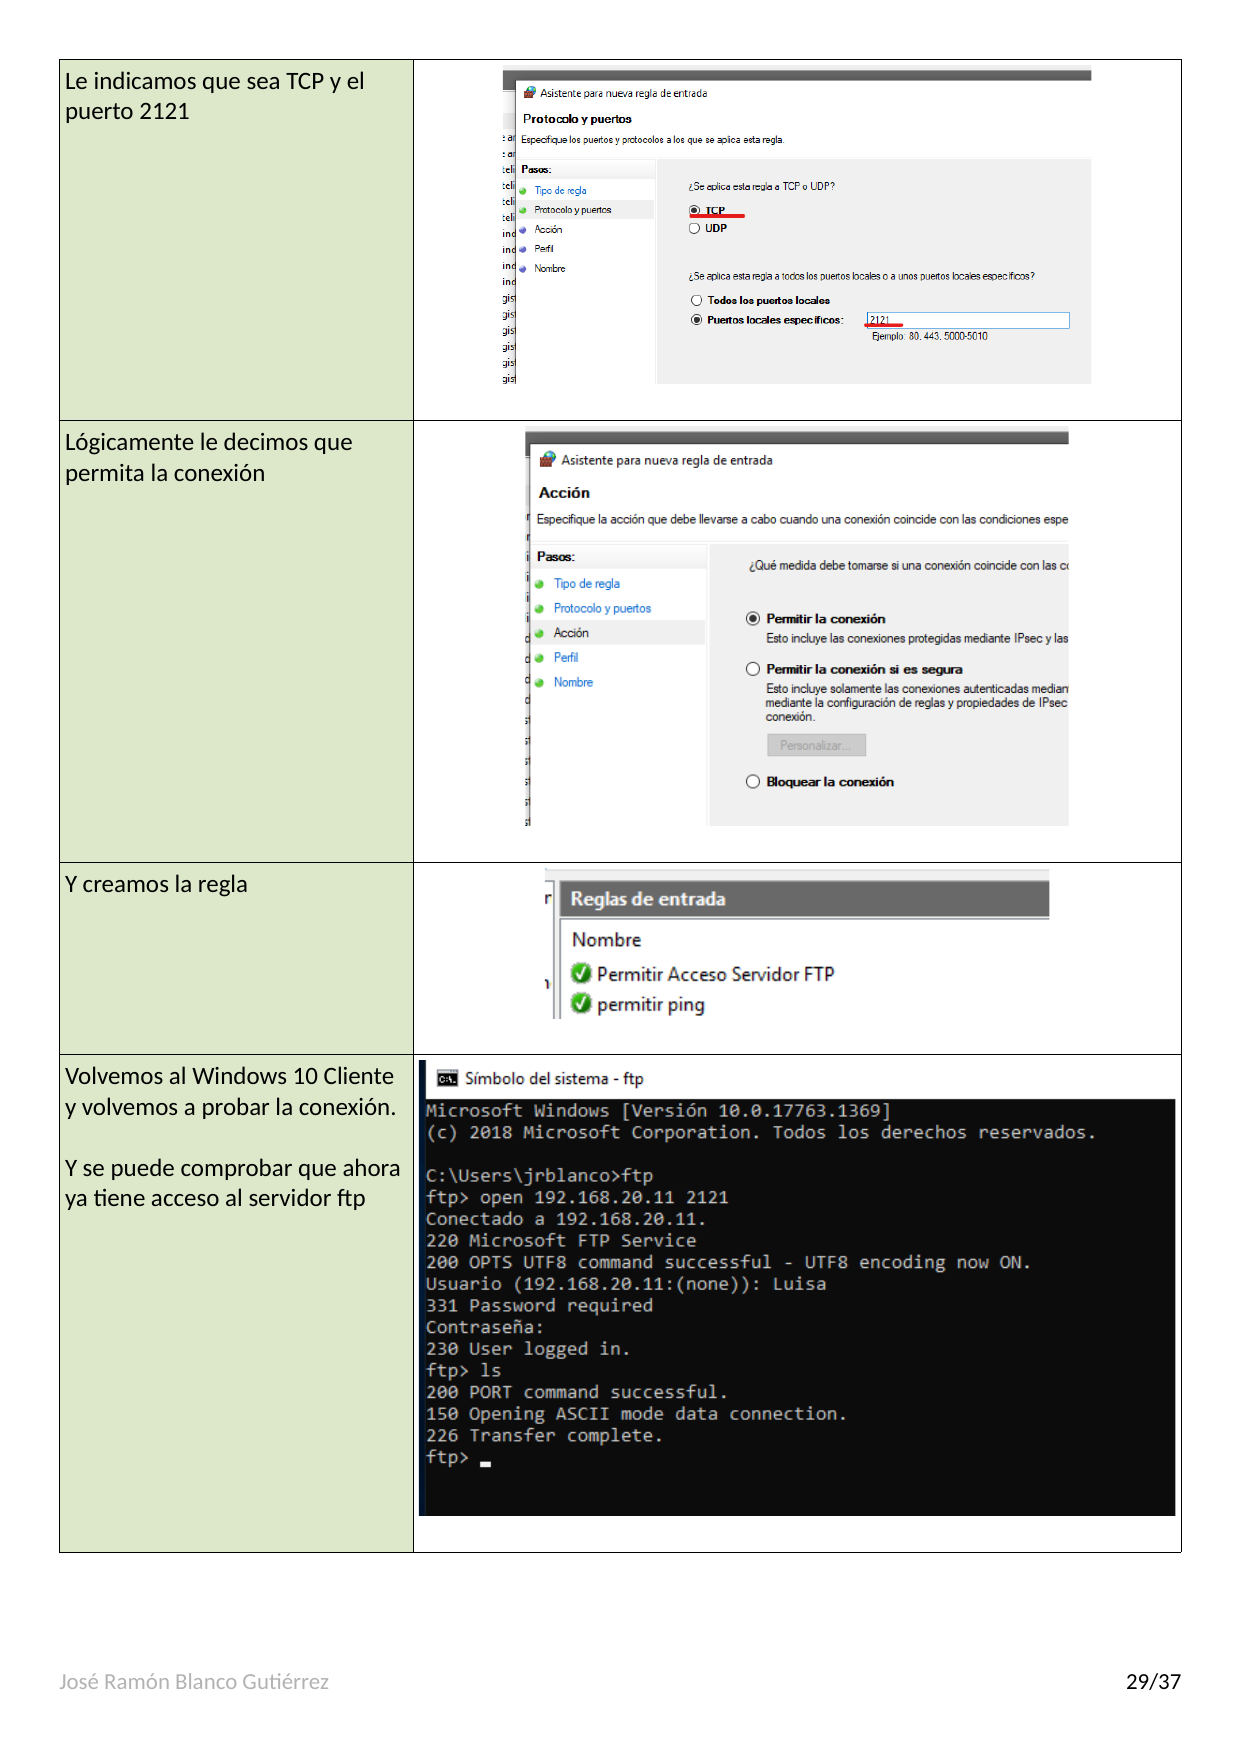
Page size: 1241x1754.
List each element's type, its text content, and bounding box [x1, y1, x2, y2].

table_cell Y creamos la regla [60, 863, 413, 1054]
picture [502, 65, 1092, 384]
table_cell [414, 1055, 1181, 1552]
table_cell Volvemos al Windows 10 Cliente y volvemos a probar la conexión. Y se puede comprobar que ahora ya tiene acceso al servidor ftp [60, 1055, 413, 1552]
table_cell Le indicamos que sea TCP y el puerto 2121 [60, 60, 413, 420]
table_cell [414, 863, 1181, 1054]
picture [544, 868, 1050, 1019]
picture [418, 1060, 1176, 1516]
table_cell [414, 60, 1181, 420]
table_cell [414, 421, 1181, 862]
picture [525, 426, 1069, 826]
table_cell Lógicamente le decimos que permita la conexión [60, 421, 413, 862]
